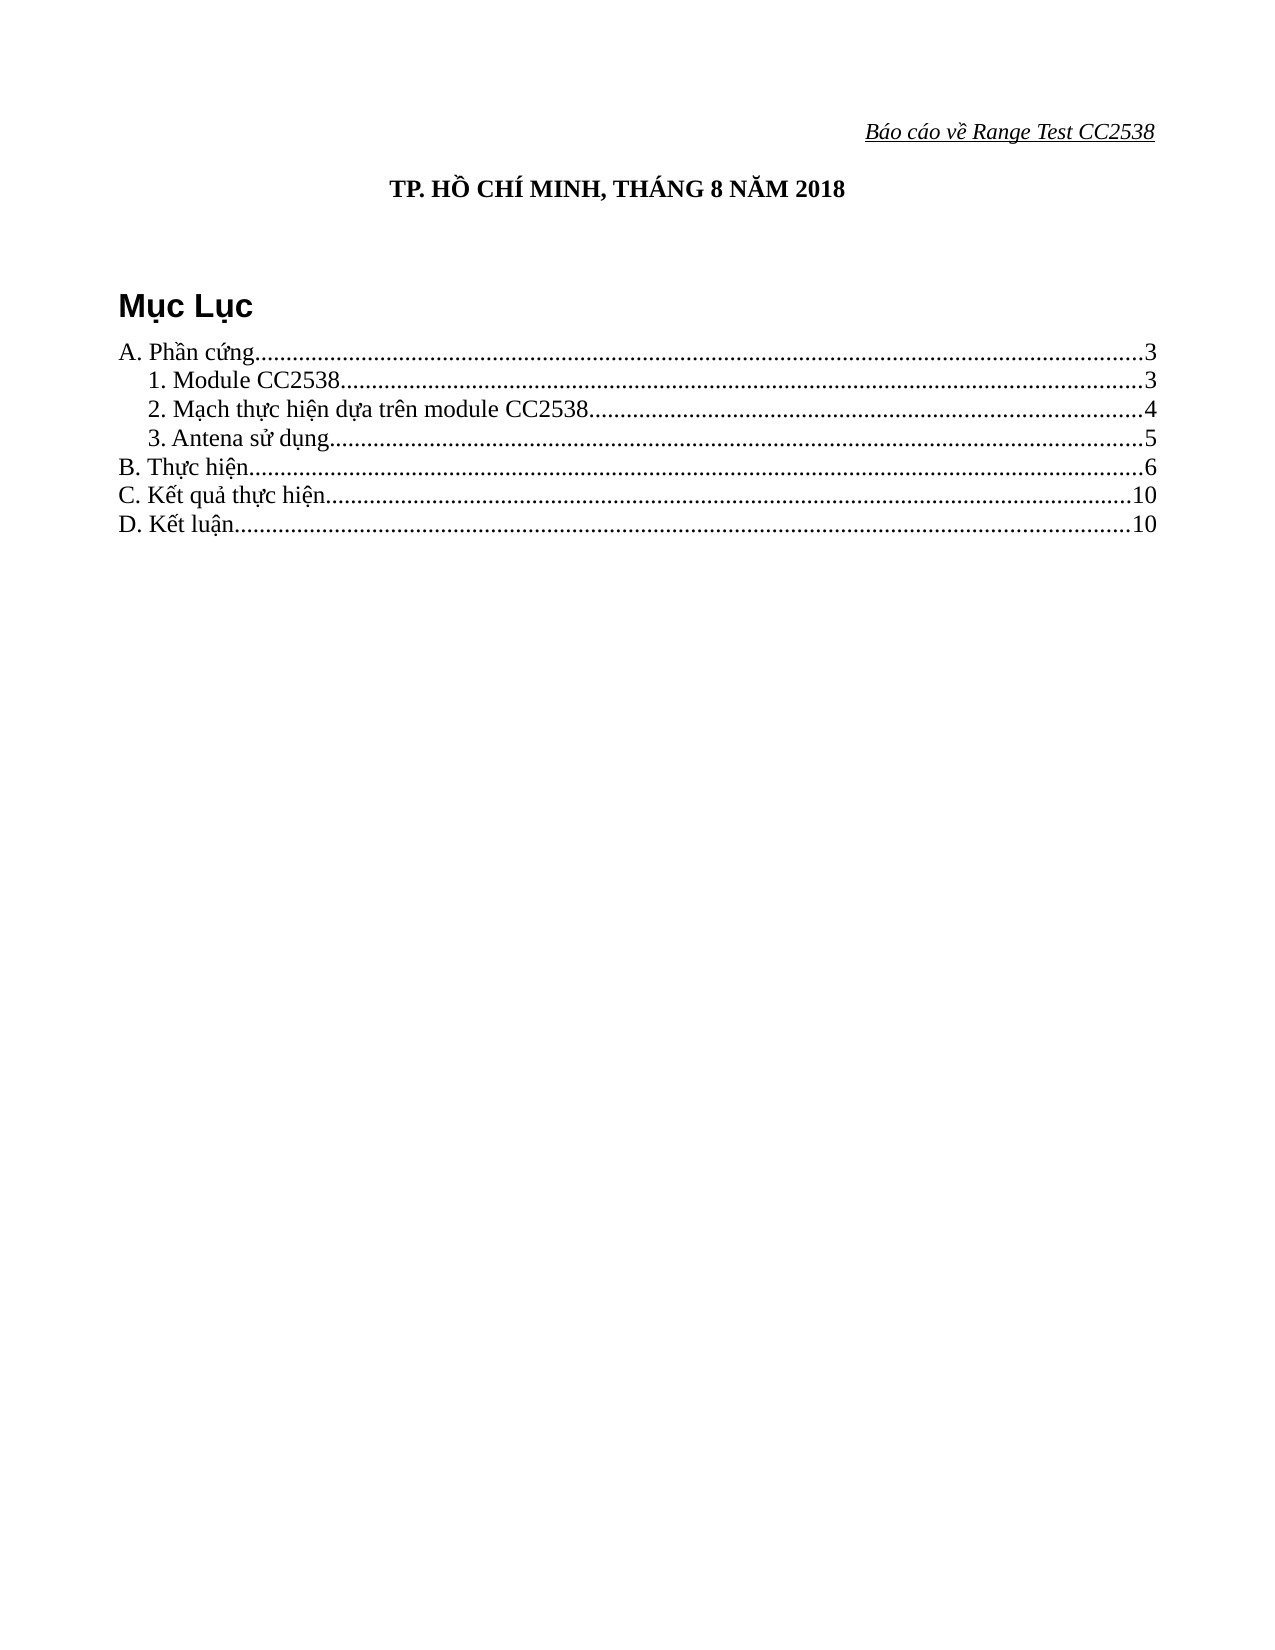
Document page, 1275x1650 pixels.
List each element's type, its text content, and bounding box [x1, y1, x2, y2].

text 2. Mạch thực hiện dựa trên module CC2538 4 [148, 394, 1157, 423]
text C. Kết quả thực hiện 10 [118, 480, 1157, 509]
text B. Thực hiện 6 [118, 452, 1157, 480]
text 1. Module CC2538 3 [148, 365, 1157, 394]
text TP. HỒ CHÍ MINH, THÁNG 8 NĂM 2018 [78, 174, 1157, 203]
text D. Kết luận 10 [118, 509, 1157, 538]
text 3. Antena sử dụng. 5 [148, 423, 1157, 452]
text A. Phần cứng. 3 [118, 337, 1157, 365]
subtitle Mục Lục [118, 286, 1157, 324]
